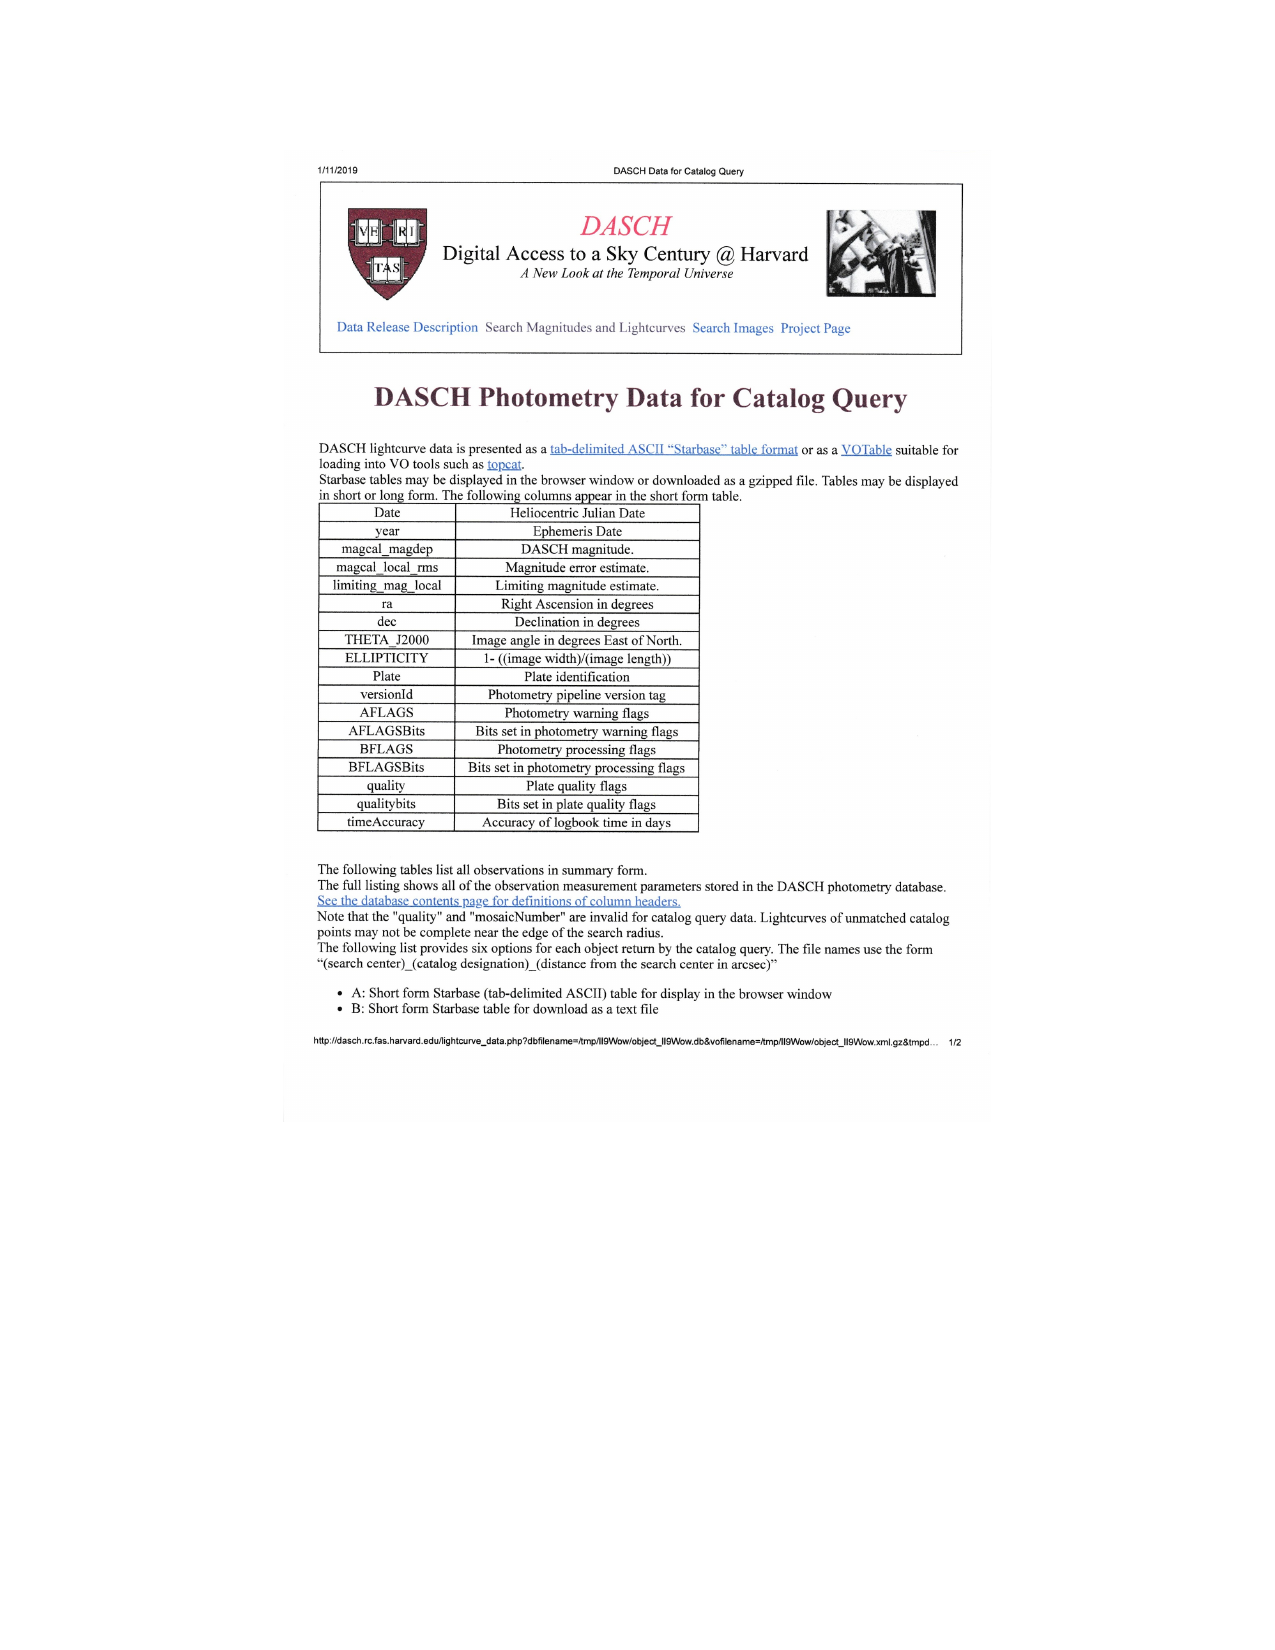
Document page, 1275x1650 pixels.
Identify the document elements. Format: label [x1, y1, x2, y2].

picture [283, 150, 992, 1122]
